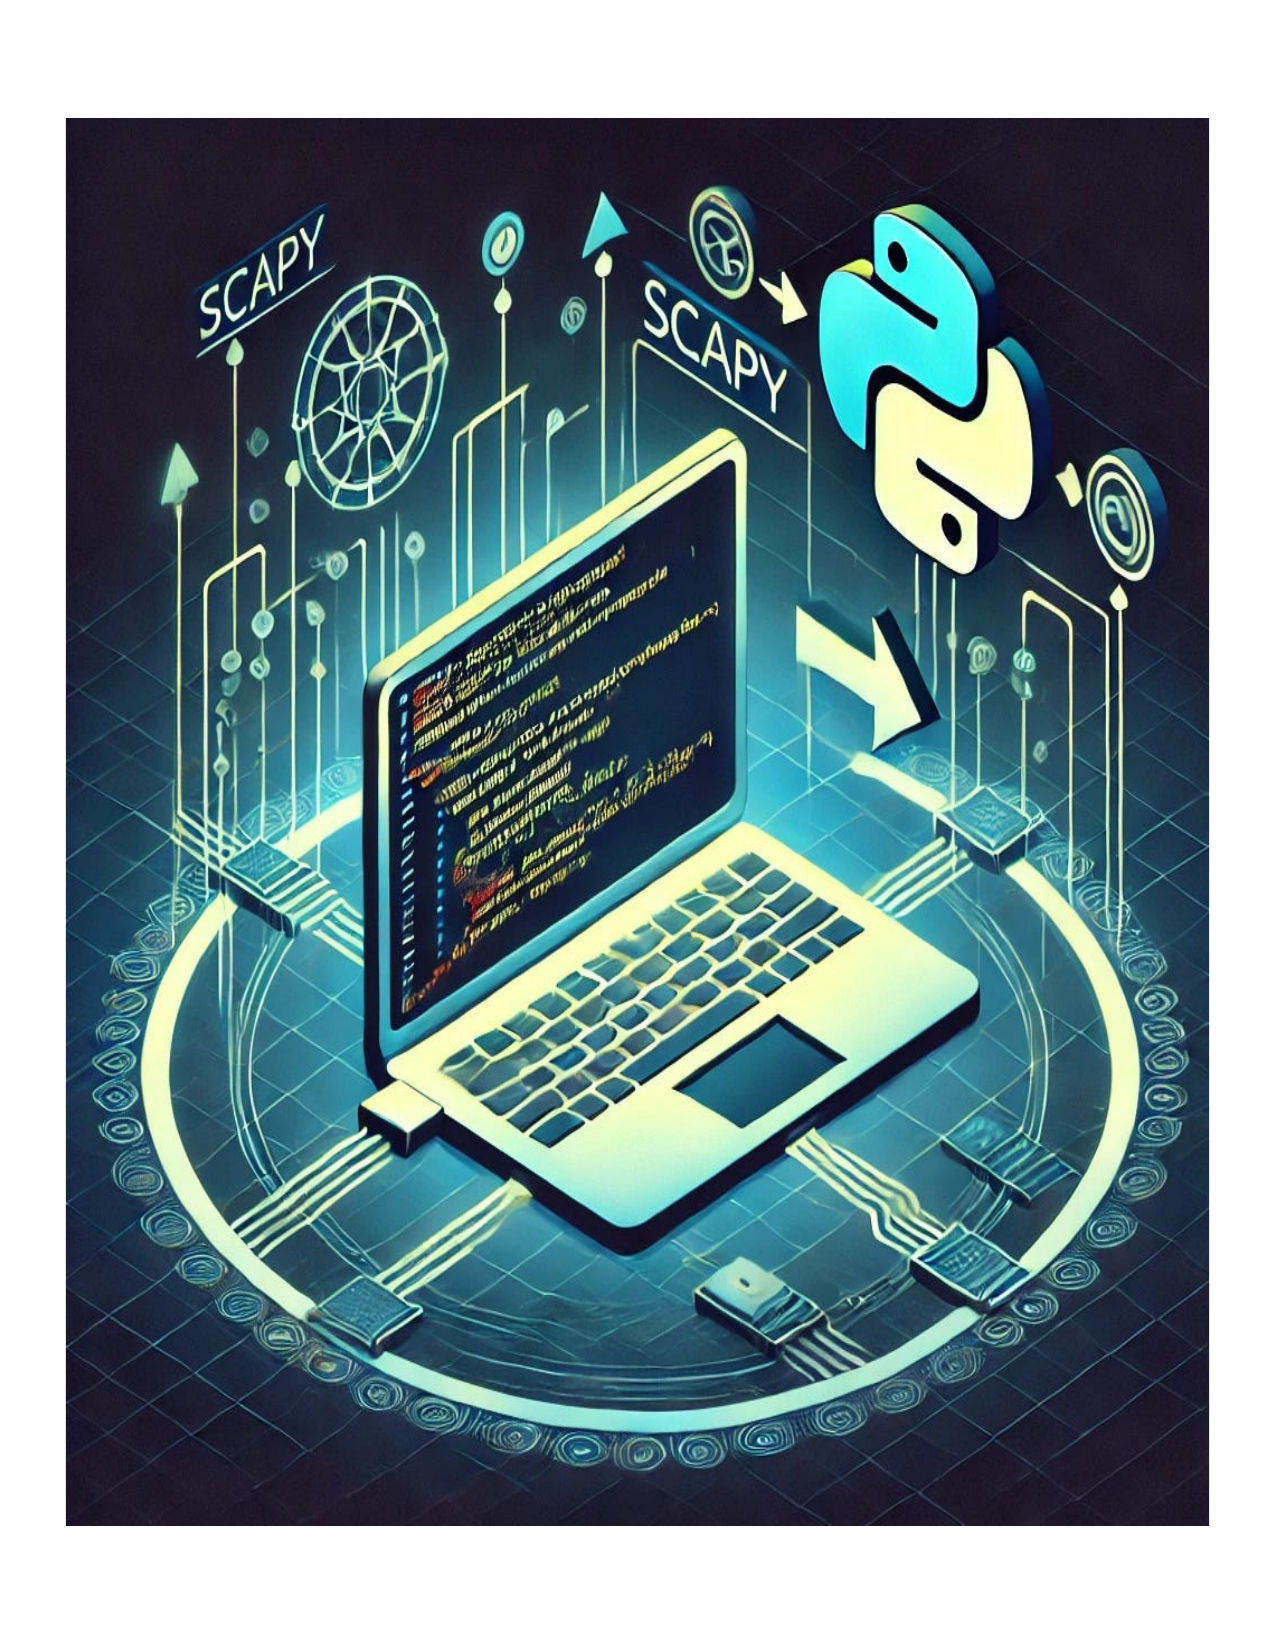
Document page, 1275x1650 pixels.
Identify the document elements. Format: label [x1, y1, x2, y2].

picture [65, 118, 1210, 1526]
